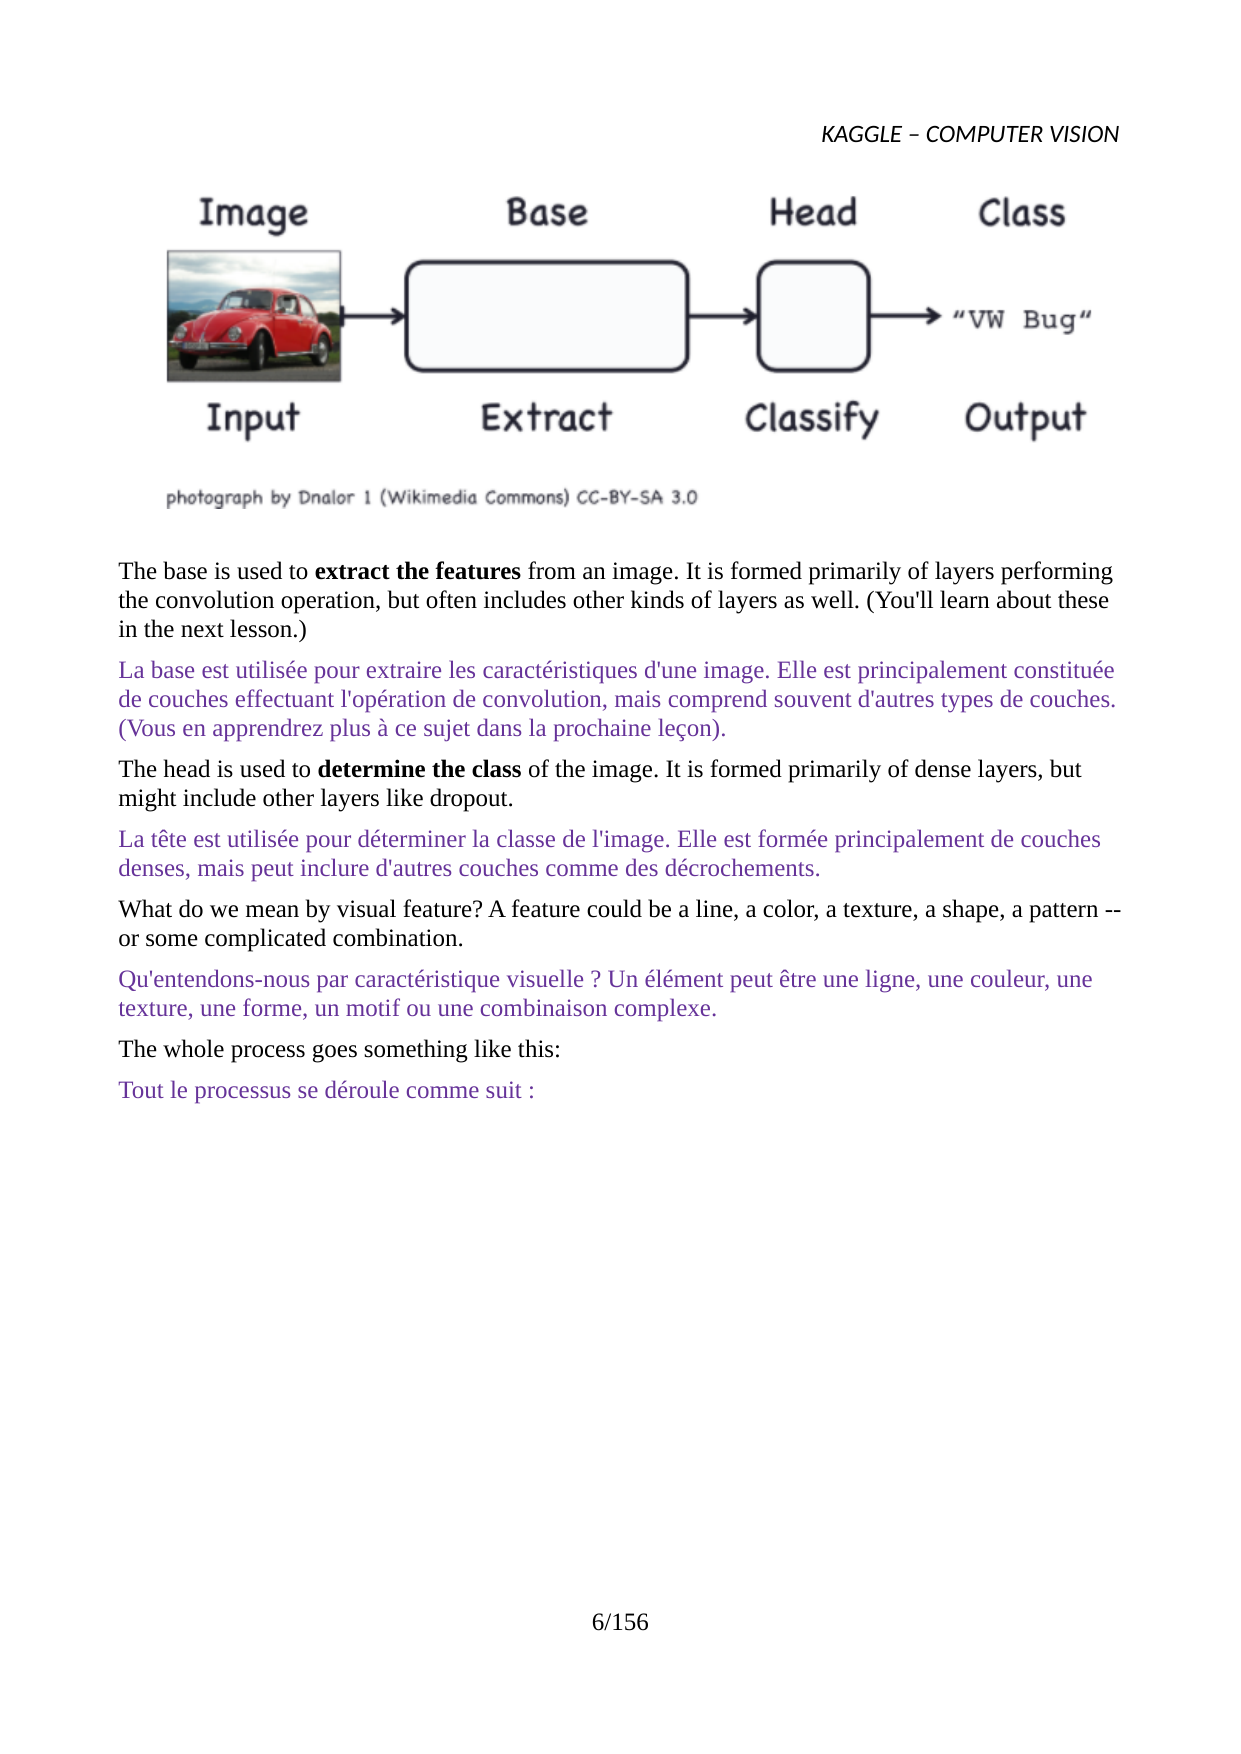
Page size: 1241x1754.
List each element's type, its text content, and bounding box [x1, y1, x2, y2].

text What do we mean by visual feature? A feature could be a line, a color, a texture, a shape, a pattern -- or some complicated combination. [118, 894, 1122, 951]
text The head is used to determine the class of the image. It is formed primarily of dense layers, but might include other layers like dropout. [118, 754, 1122, 811]
text La base est utilisée pour extraire les caractéristiques d'une image. Elle est principalement constituée de couches effectuant l'opération de convolution, mais comprend souvent d'autres types de couches. (Vous en apprendrez plus à ce sujet dans la prochaine leçon). [118, 655, 1122, 741]
text Qu'entendons-nous par caractéristique visuelle ? Un élément peut être une ligne, une couleur, une texture, une forme, un motif ou une combinaison complexe. [118, 964, 1122, 1021]
text The base is used to extract the features from an image. It is formed primarily of layers performing the convolution operation, but often includes other kinds of layers as well. (You'll learn about these in the next lesson.) [118, 556, 1122, 643]
picture [118, 178, 1122, 509]
text Tout le processus se déroule comme suit : [118, 1075, 1122, 1104]
text La tête est utilisée pour déterminer la classe de l'image. Elle est formée principalement de couches denses, mais peut inclure d'autres couches comme des décrochements. [118, 824, 1122, 881]
text The whole process goes something like this: [118, 1034, 1122, 1063]
